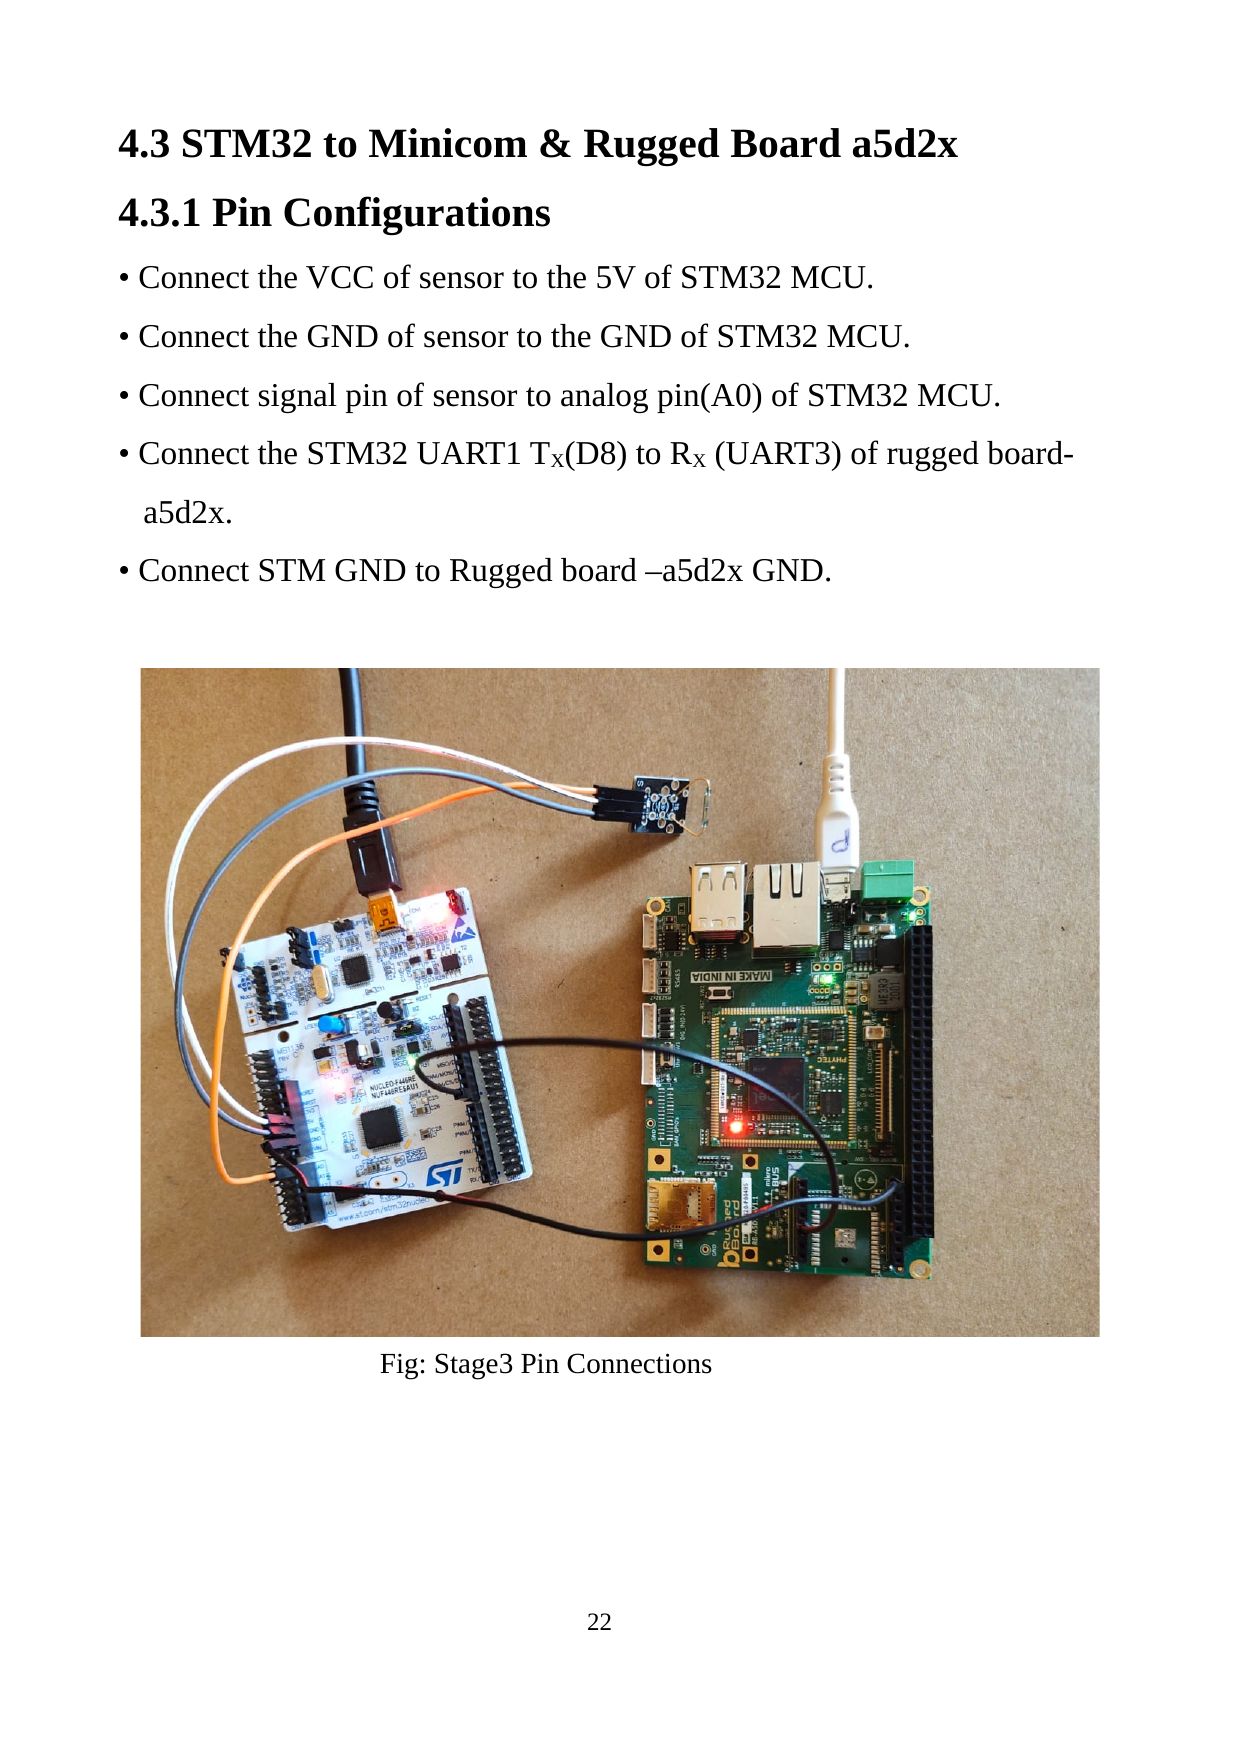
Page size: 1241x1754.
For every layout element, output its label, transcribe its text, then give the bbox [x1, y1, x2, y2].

text 4.3.1 Pin Configurations [118, 188, 1122, 236]
text Fig: Stage3 Pin Connections [118, 668, 1122, 1380]
text • Connect signal pin of sensor to analog pin(A0) of STM32 MCU. [118, 375, 1122, 413]
text a5d2x. [118, 492, 1122, 530]
text • Connect the STM32 UART1 TX(D8) to RX (UART3) of rugged board- [118, 433, 1122, 472]
picture [140, 668, 1100, 1337]
text • Connect the GND of sensor to the GND of STM32 MCU. [118, 316, 1122, 354]
text • Connect STM GND to Rugged board –a5d2x GND. [118, 551, 1122, 589]
text • Connect the VCC of sensor to the 5V of STM32 MCU. [118, 257, 1122, 296]
text 4.3 STM32 to Minicom & Rugged Board a5d2x [118, 118, 1122, 166]
